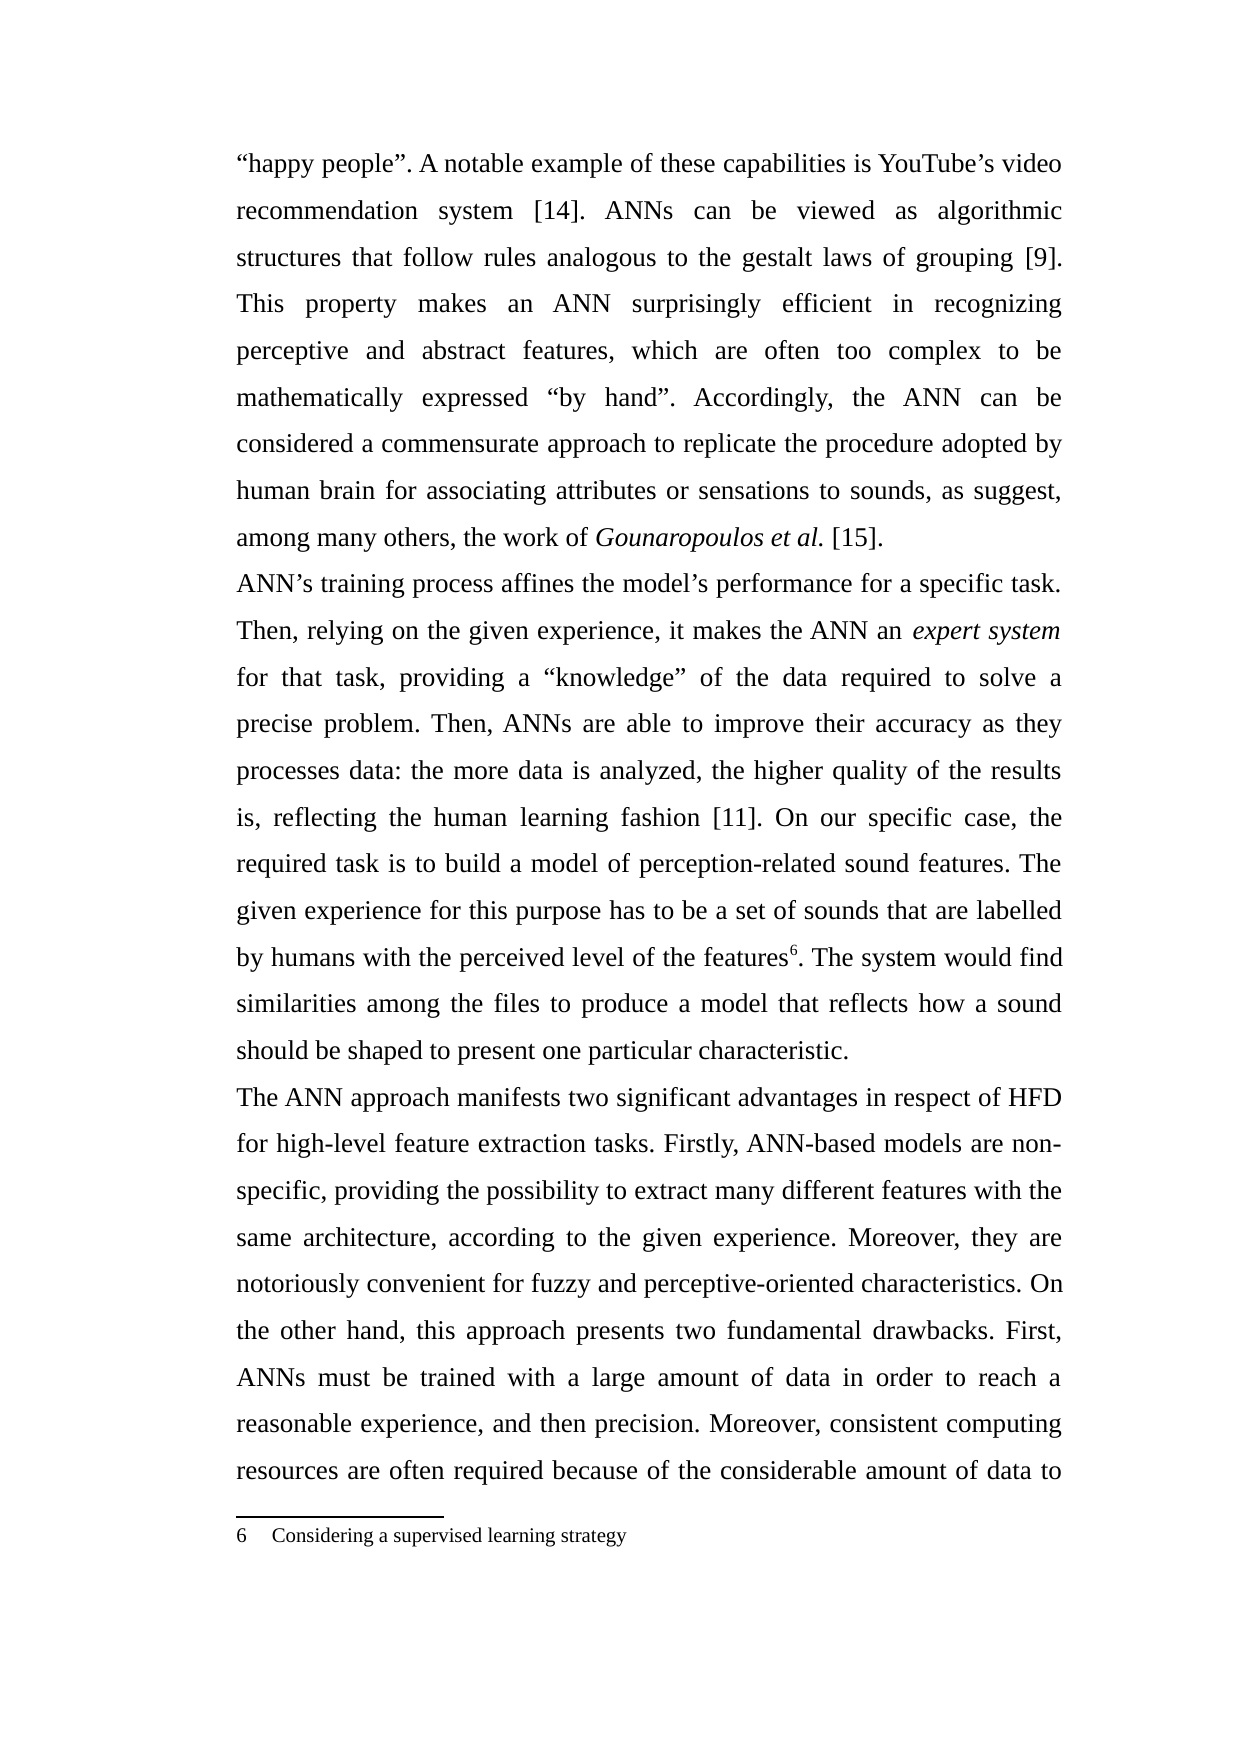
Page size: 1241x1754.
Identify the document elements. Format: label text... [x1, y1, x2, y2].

text Considering a supervised learning strategy [236, 1523, 1063, 1547]
text The ANN approach manifests two significant advantages in respect of HFD for high-level feature extraction tasks. Firstly, ANN-based models are non-specific, providing the possibility to extract many different features with the same architecture, according to the given experience. Moreover, they are notoriously convenient for fuzzy and perceptive-oriented characteristics. On the other hand, this approach presents two fundamental drawbacks. First, ANNs must be trained with a large amount of data in order to reach a reasonable experience, and then precision. Moreover, consistent computing resources are often required because of the considerable amount of data to [236, 1081, 1063, 1485]
text “happy people”. A notable example of these capabilities is YouTube’s video recommendation system [14]. ANNs can be viewed as algorithmic structures that follow rules analogous to the gestalt laws of grouping [9]. This property makes an ANN surprisingly efficient in recognizing perceptive and abstract features, which are often too complex to be mathematically expressed “by hand”. Accordingly, the ANN can be considered a commensurate approach to replicate the procedure adopted by human brain for associating attributes or sensations to sounds, as suggest, among many others, the work of Gounaropoulos et al. [15]. [236, 148, 1063, 552]
text ANN’s training process affines the model’s performance for a specific task. Then, relying on the given experience, it makes the ANN an expert system for that task, providing a “knowledge” of the data required to solve a precise problem. Then, ANNs are able to improve their accuracy as they processes data: the more data is analyzed, the higher quality of the results is, reflecting the human learning fashion [11]. On our specific case, the required task is to build a model of perception-related sound features. The given experience for this purpose has to be a set of sounds that are labelled by humans with the perceived level of the features. The system would find similarities among the files to produce a model that reflects how a sound should be shaped to present one particular characteristic. [236, 568, 1063, 1065]
